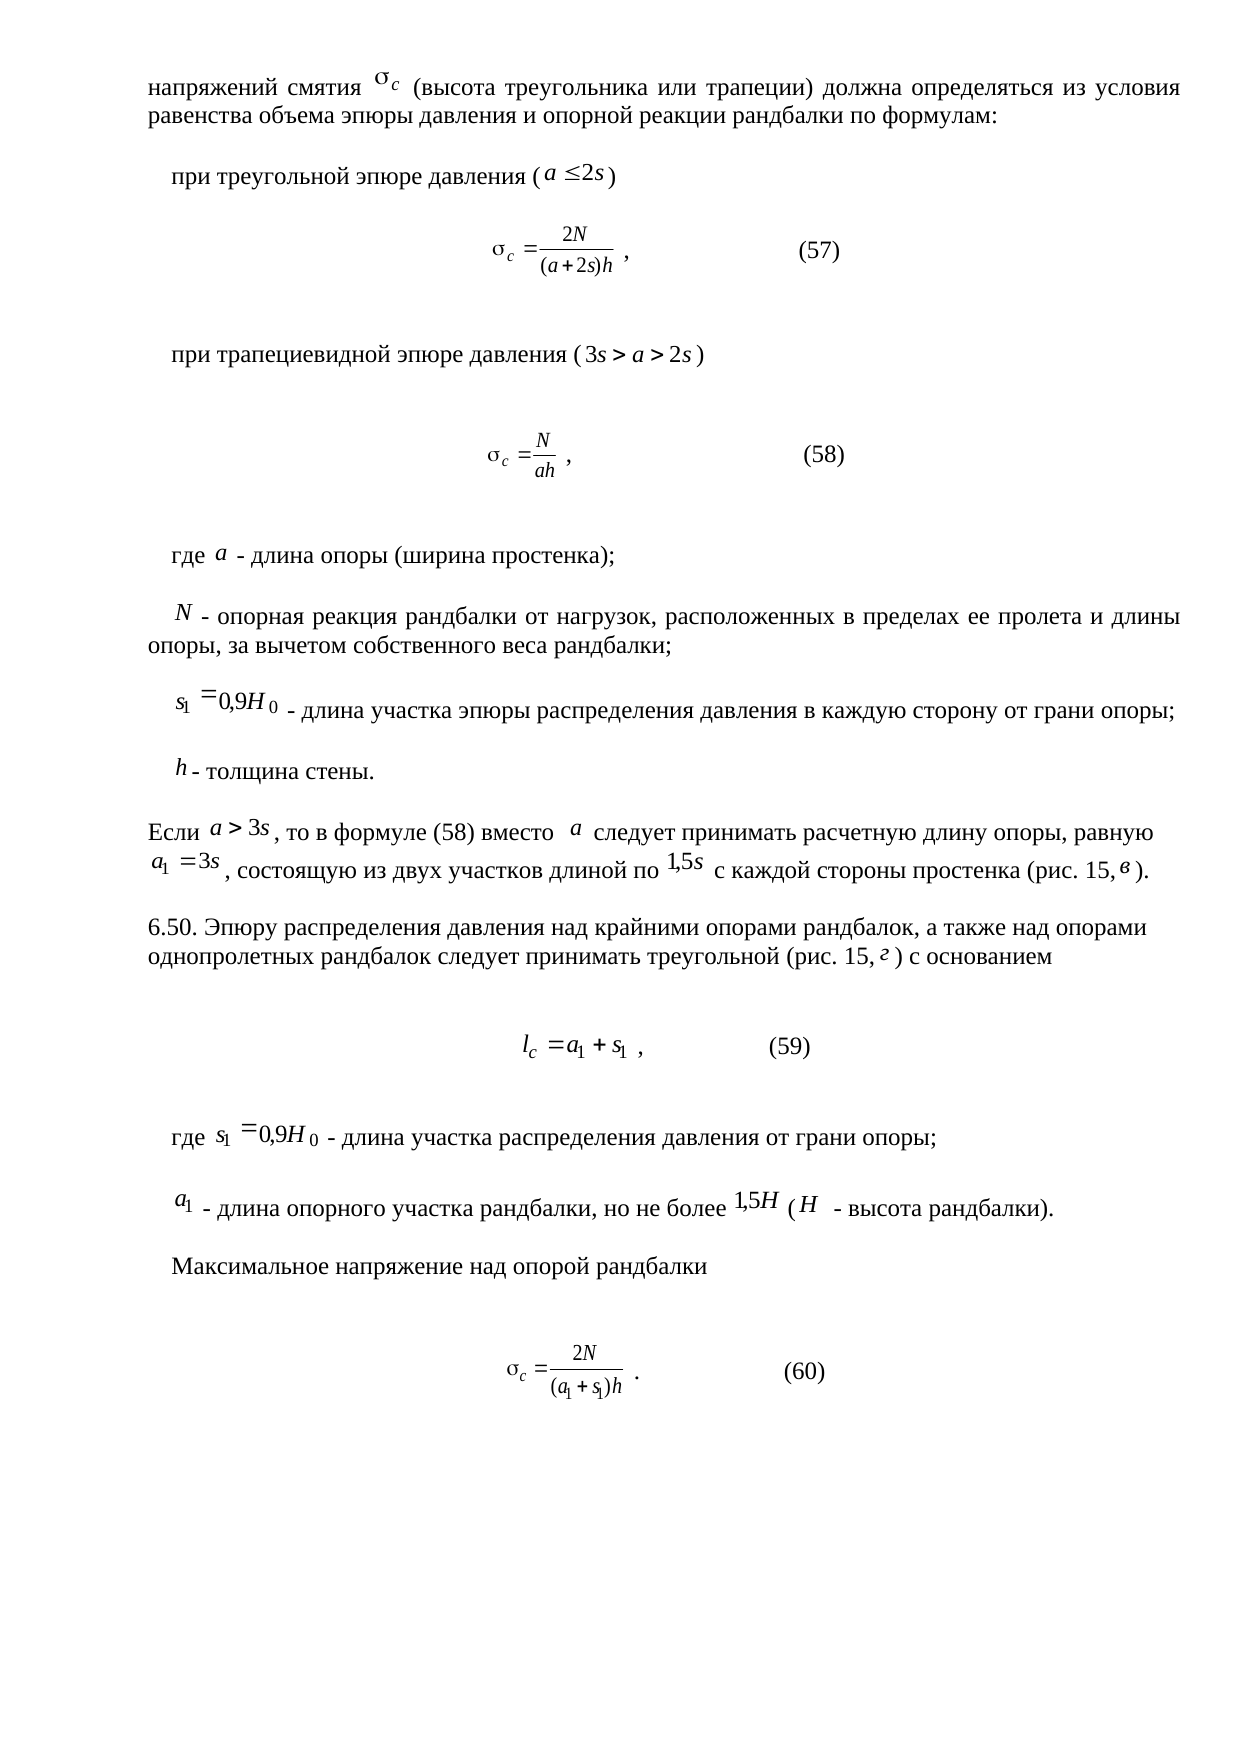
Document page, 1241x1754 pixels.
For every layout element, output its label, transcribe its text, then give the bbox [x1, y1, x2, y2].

text - толщина стены. [148, 753, 1181, 784]
text - длина участка эпюры распределения давления в каждую сторону от грани опоры; [148, 687, 1181, 724]
text при трапециевидной эпюре давления () [148, 339, 1181, 367]
text Если , то в формуле (58) вместо следует принимать расчетную длину опоры, равную , состоящую из двух участков длиной по с каждой стороны простенка (рис. 15,). [148, 813, 1181, 883]
text 6.49. Эпюру распределения давления в кладке над промежуточными опорами неразрезных рандбалок следует принимать по треугольнику при (рис. 15,а) и по трапеции при (рис. 15,б) с меньшим ее основанием, равным. Максимальная величина напряжений смятия (высота треугольника или трапеции) должна определяться из условия равенства объема эпюры давления и опорной реакции рандбалки по формулам: [148, 59, 1181, 129]
text , (58) [148, 425, 1181, 483]
text Максимальное напряжение над опорой рандбалки [148, 1251, 1181, 1279]
text - опорная реакция рандбалки от нагрузок, расположенных в пределах ее пролета и длины опоры, за вычетом собственного веса рандбалки; [148, 598, 1181, 658]
text при треугольной эпюре давления () [148, 158, 1181, 190]
text где - длина опоры (ширина простенка); [148, 540, 1181, 569]
text , (59) [148, 1027, 1181, 1063]
text где - длина участка распределения давления от грани опоры; [148, 1121, 1181, 1152]
text . (60) [148, 1337, 1181, 1404]
text - длина опорного участка рандбалки, но не более ( - высота рандбалки). [148, 1181, 1181, 1222]
text , (57) [148, 219, 1181, 281]
text 6.50. Эпюру распределения давления над крайними опорами рандбалок, а также над опорами однопролетных рандбалок следует принимать треугольной (рис. 15,) с основанием [148, 912, 1181, 970]
